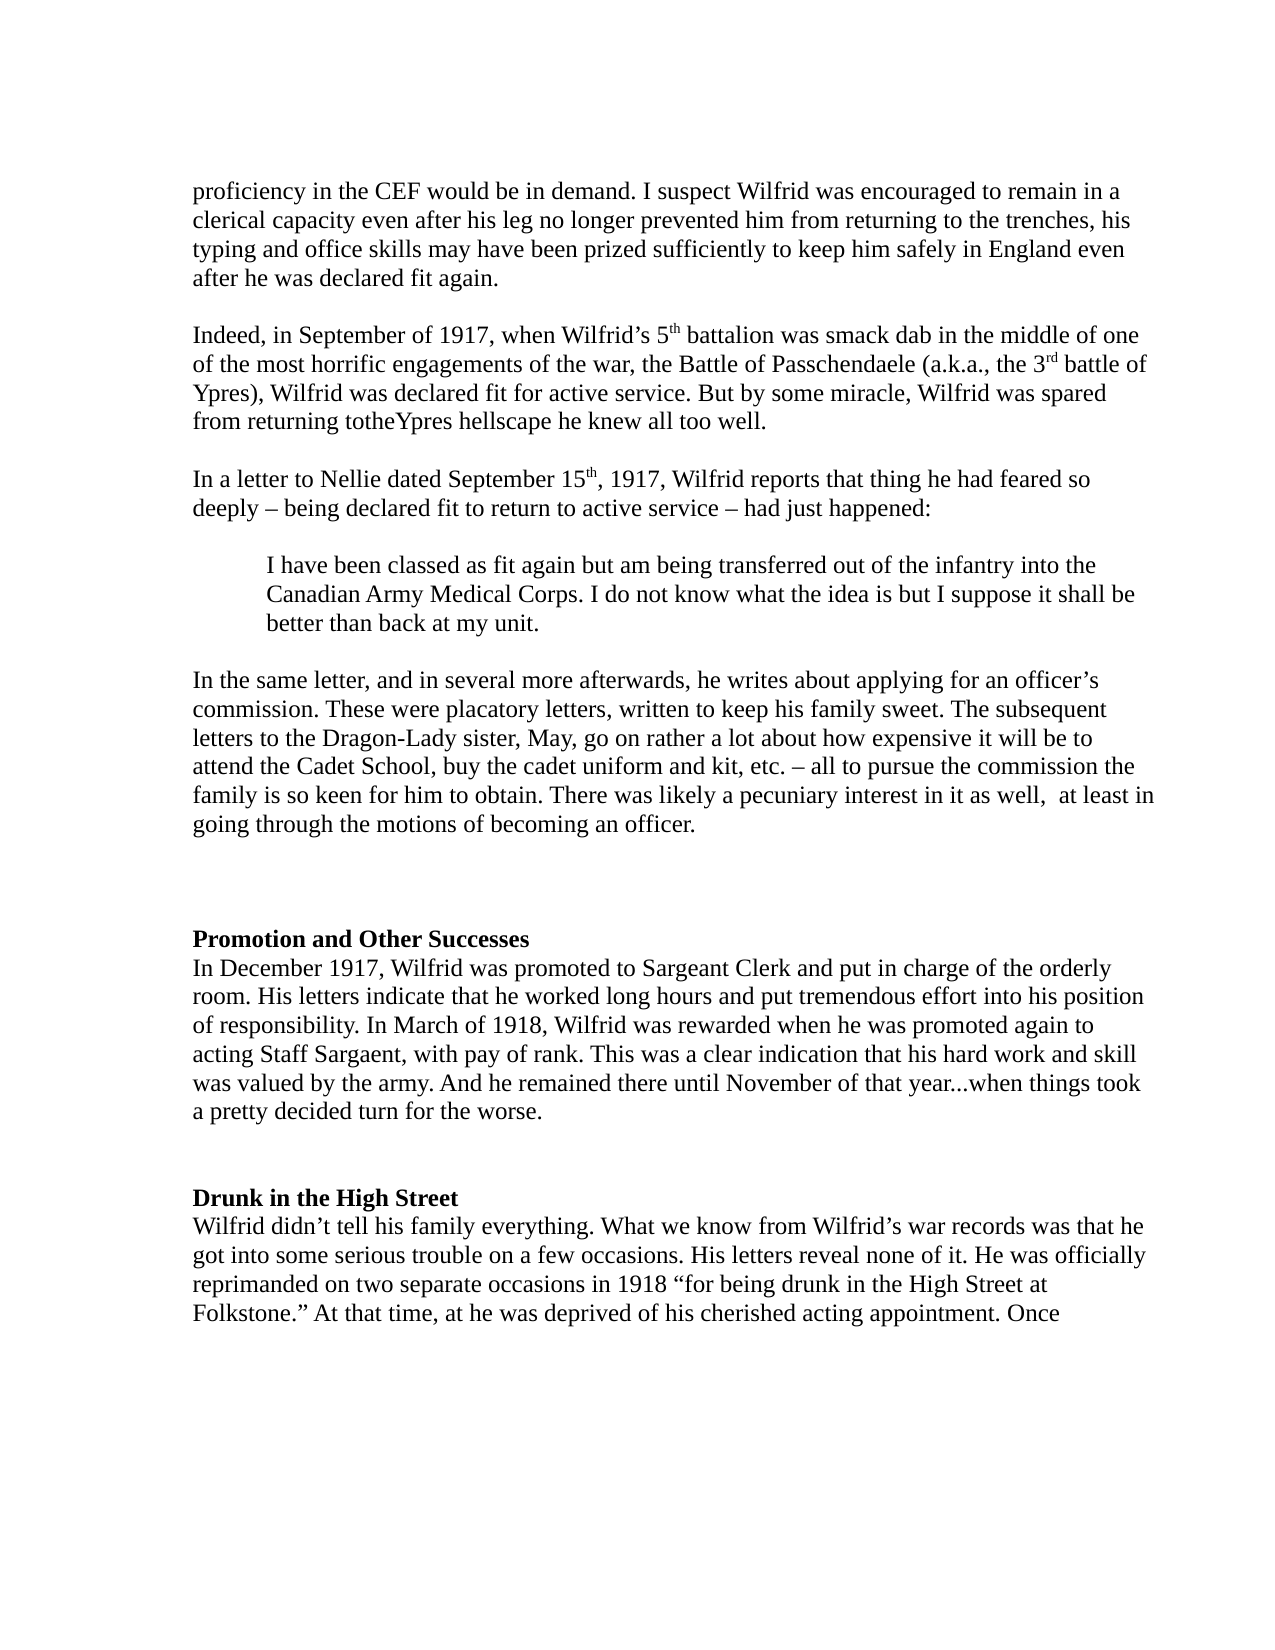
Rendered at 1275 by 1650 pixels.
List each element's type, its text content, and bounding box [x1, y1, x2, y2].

text Wilfrid didn’t tell his family everything. What we know from Wilfrid’s war records was that he got into some serious trouble on a few occasions. His letters reveal none of it. He was officially reprimanded on two separate occasions in 1918 “for being drunk in the High Street at Folkstone.” At that time, at he was deprived of his cherished acting appointment. Once [192, 1211, 1158, 1326]
text In December 1917, Wilfrid was promoted to Sargeant Clerk and put in charge of the orderly room. His letters indicate that he worked long hours and put tremendous effort into his position of responsibility. In March of 1918, Wilfrid was rewarded when he was promoted again to acting Staff Sargaent, with pay of rank. This was a clear indication that his hard work and skill was valued by the army. And he remained there until November of that year...when things took a pretty decided turn for the worse. [192, 953, 1158, 1125]
text proficiency in the CEF would be in demand. I suspect Wilfrid was encouraged to remain in a clerical capacity even after his leg no longer prevented him from returning to the trenches, his typing and office skills may have been prized sufficiently to keep him safely in England even after he was declared fit again. [192, 176, 1158, 291]
text Promotion and Other Successes [192, 924, 1158, 953]
text In a letter to Nellie dated September 15th, 1917, Wilfrid reports that thing he had feared so deeply – being declared fit to return to active service – had just happened: [192, 464, 1158, 521]
text Indeed, in September of 1917, when Wilfrid’s 5th battalion was smack dab in the middle of one of the most horrific engagements of the war, the Battle of Passchendaele (a.k.a., the 3rd battle of Ypres), Wilfrid was declared fit for active service. But by some miracle, Wilfrid was spared from returning totheYpres hellscape he knew all too well. [192, 320, 1158, 435]
text In the same letter, and in several more afterwards, he writes about applying for an officer’s commission. These were placatory letters, written to keep his family sweet. The subsequent letters to the Dragon-Lady sister, May, go on rather a lot about how expensive it will be to attend the Cadet School, buy the cadet uniform and kit, etc. – all to pursue the commission the family is so keen for him to obtain. There was likely a pecuniary interest in it as well, at least in going through the motions of becoming an officer. [192, 665, 1158, 838]
text Drunk in the High Street [192, 1183, 1158, 1211]
text I have been classed as fit again but am being transferred out of the infantry into the Canadian Army Medical Corps. I do not know what the idea is but I suppose it shall be better than back at my unit. [266, 550, 1158, 636]
